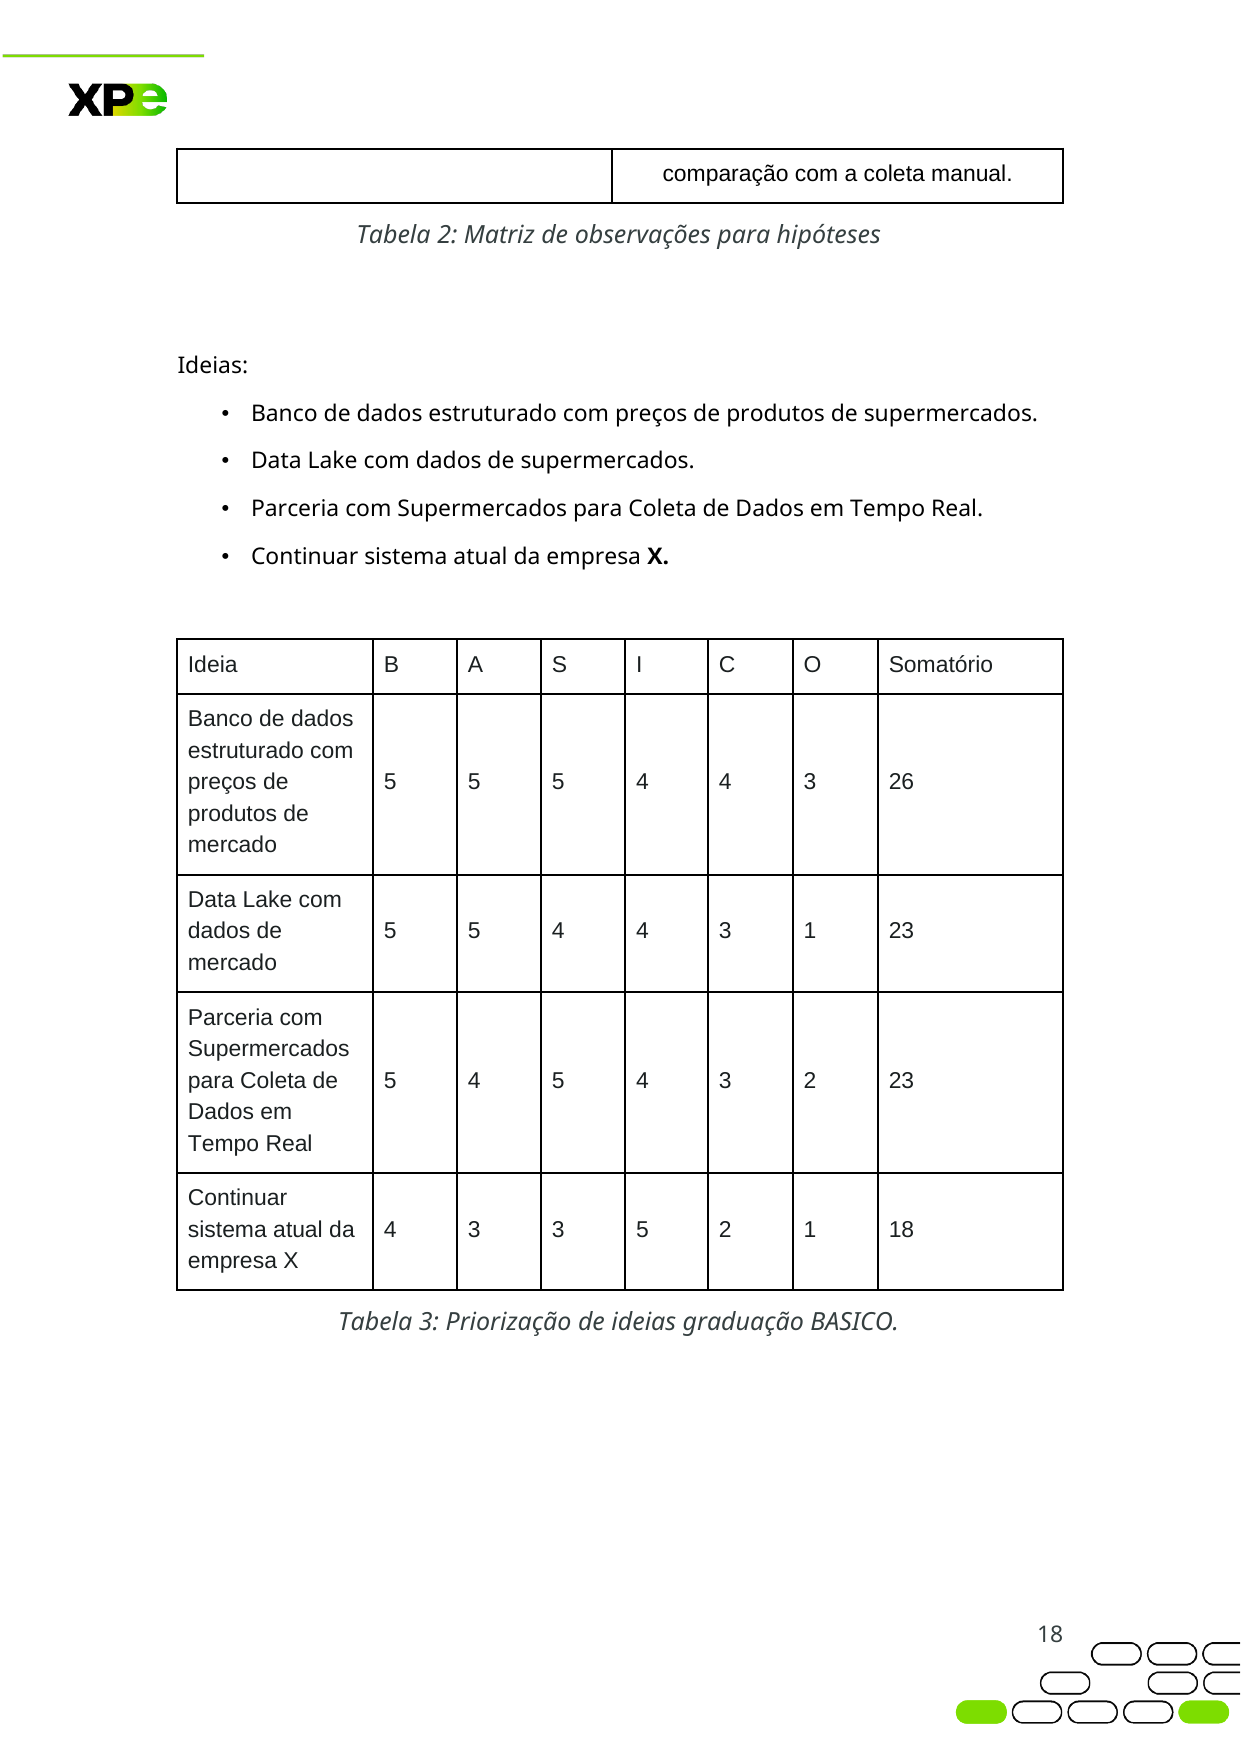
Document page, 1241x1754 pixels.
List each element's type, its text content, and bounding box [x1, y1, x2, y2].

table_cell 5 [374, 876, 456, 991]
text Tabela 3: Priorização de ideias graduação BASICO. [177, 1304, 1063, 1338]
table_header C [709, 640, 792, 693]
table_cell 3 [542, 1174, 624, 1289]
list Data Lake com dados de supermercados. [221, 444, 1063, 476]
table_cell comparação com a coleta manual. [613, 150, 1062, 202]
text Tabela 2: Matriz de observações para hipóteses [177, 217, 1063, 251]
table_cell 18 [879, 1174, 1062, 1289]
table_cell 5 [542, 993, 624, 1172]
table_cell 2 [794, 993, 877, 1172]
table_cell 4 [709, 695, 792, 873]
table_header I [626, 640, 707, 693]
table_header B [374, 640, 456, 693]
text Ideias: [177, 347, 1063, 380]
table_cell 2 [709, 1174, 792, 1289]
picture [955, 1642, 1241, 1724]
table_cell 26 [879, 695, 1062, 873]
table_header S [542, 640, 624, 693]
table_header O [794, 640, 877, 693]
table_cell 1 [794, 876, 877, 991]
table_header Ideia [178, 640, 372, 693]
table_cell 3 [709, 993, 792, 1172]
table_cell 5 [458, 876, 540, 991]
picture [2, 51, 205, 148]
table_cell 5 [626, 1174, 707, 1289]
table_cell 5 [374, 695, 456, 873]
table_cell 5 [458, 695, 540, 873]
table_cell Continuar sistema atual da empresa X [178, 1174, 372, 1289]
table_header Somatório [879, 640, 1062, 693]
table_cell 4 [374, 1174, 456, 1289]
table_cell 4 [626, 993, 707, 1172]
table_header A [458, 640, 540, 693]
table_cell 3 [458, 1174, 540, 1289]
table_cell 4 [542, 876, 624, 991]
table_cell Banco de dados estruturado com preços de produtos de mercado [178, 695, 372, 873]
table_cell 3 [709, 876, 792, 991]
table_cell [178, 150, 611, 202]
table_cell 4 [626, 695, 707, 873]
table_cell Parceria com Supermercados para Coleta de Dados em Tempo Real [178, 993, 372, 1172]
list Continuar sistema atual da empresa X. [221, 540, 1063, 572]
table_cell 4 [626, 876, 707, 991]
list Parceria com Supermercados para Coleta de Dados em Tempo Real. [221, 492, 1063, 524]
table_cell Data Lake com dados de mercado [178, 876, 372, 991]
table_cell 5 [374, 993, 456, 1172]
table_cell 23 [879, 876, 1062, 991]
table_cell 4 [458, 993, 540, 1172]
list Banco de dados estruturado com preços de produtos de supermercados. [221, 397, 1063, 428]
table_cell 23 [879, 993, 1062, 1172]
table_cell 3 [794, 695, 877, 873]
table_cell 1 [794, 1174, 877, 1289]
table_cell 5 [542, 695, 624, 873]
